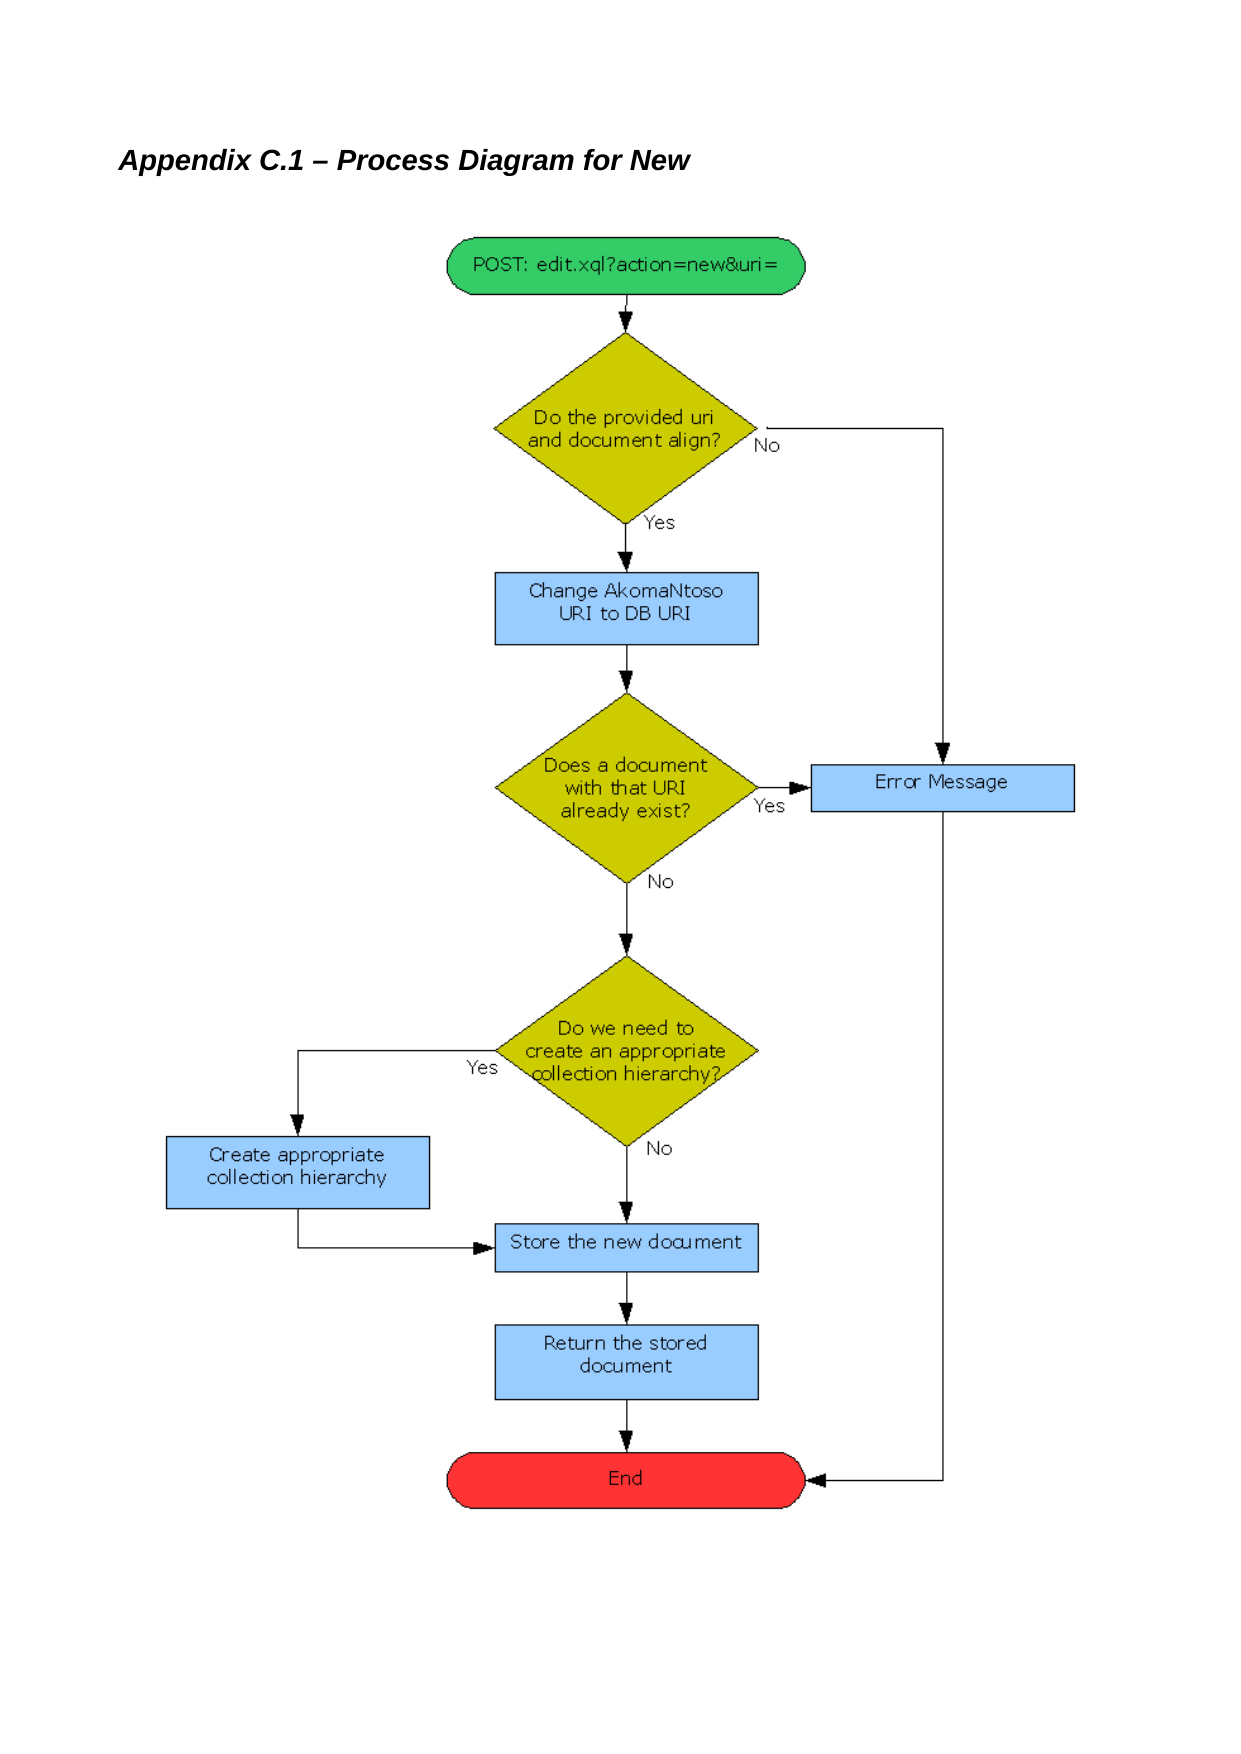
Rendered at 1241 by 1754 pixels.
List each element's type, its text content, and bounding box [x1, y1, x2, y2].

subtitle Appendix C.1 – Process Diagram for New [118, 143, 1122, 177]
picture [118, 189, 1122, 1609]
